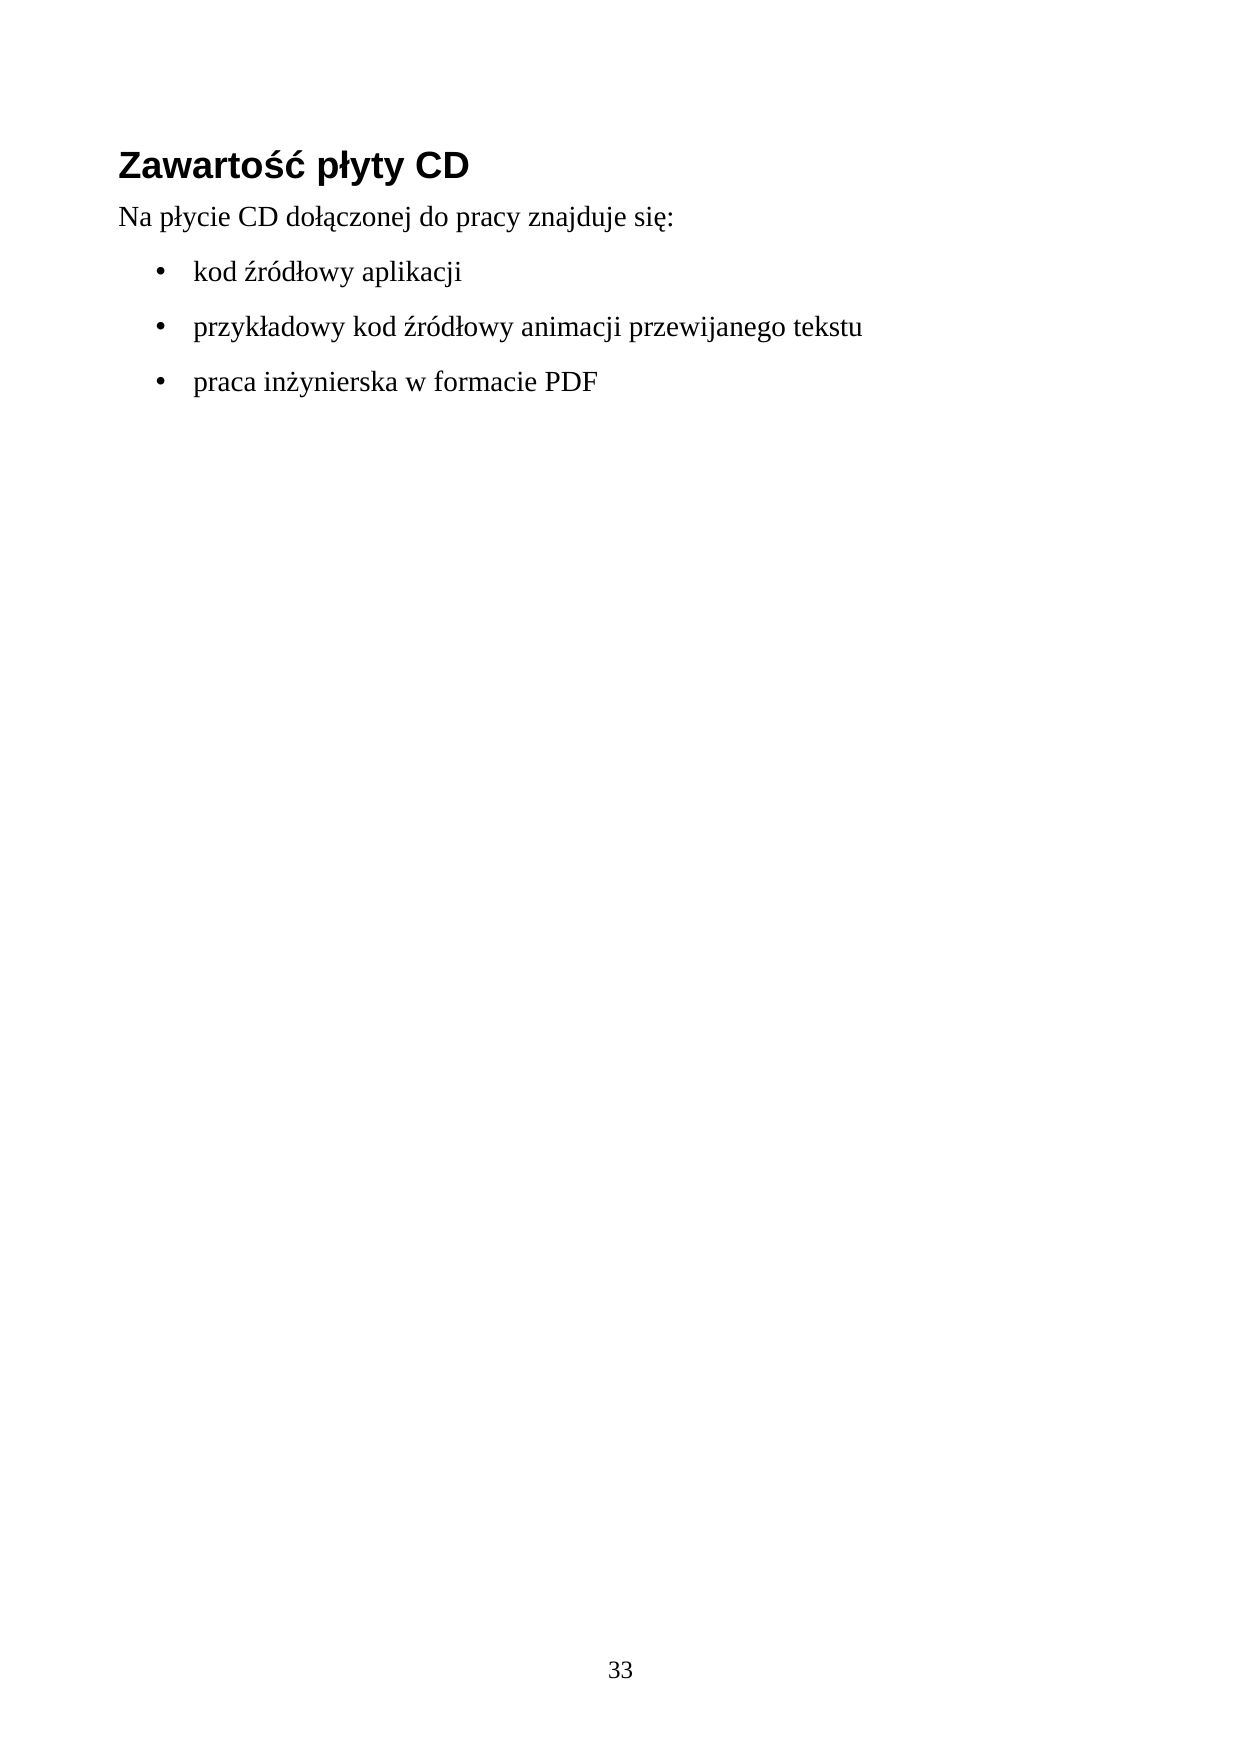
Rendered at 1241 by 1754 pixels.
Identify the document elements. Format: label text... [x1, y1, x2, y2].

list przykładowy kod źródłowy animacji przewijanego tekstu [156, 309, 1122, 343]
list kod źródłowy aplikacji [156, 254, 1122, 288]
text Na płycie CD dołączonej do pracy znajduje się: [118, 199, 1122, 233]
list praca inżynierska w formacie PDF [156, 364, 1122, 397]
subtitle Zawartość płyty CD [118, 143, 1122, 187]
